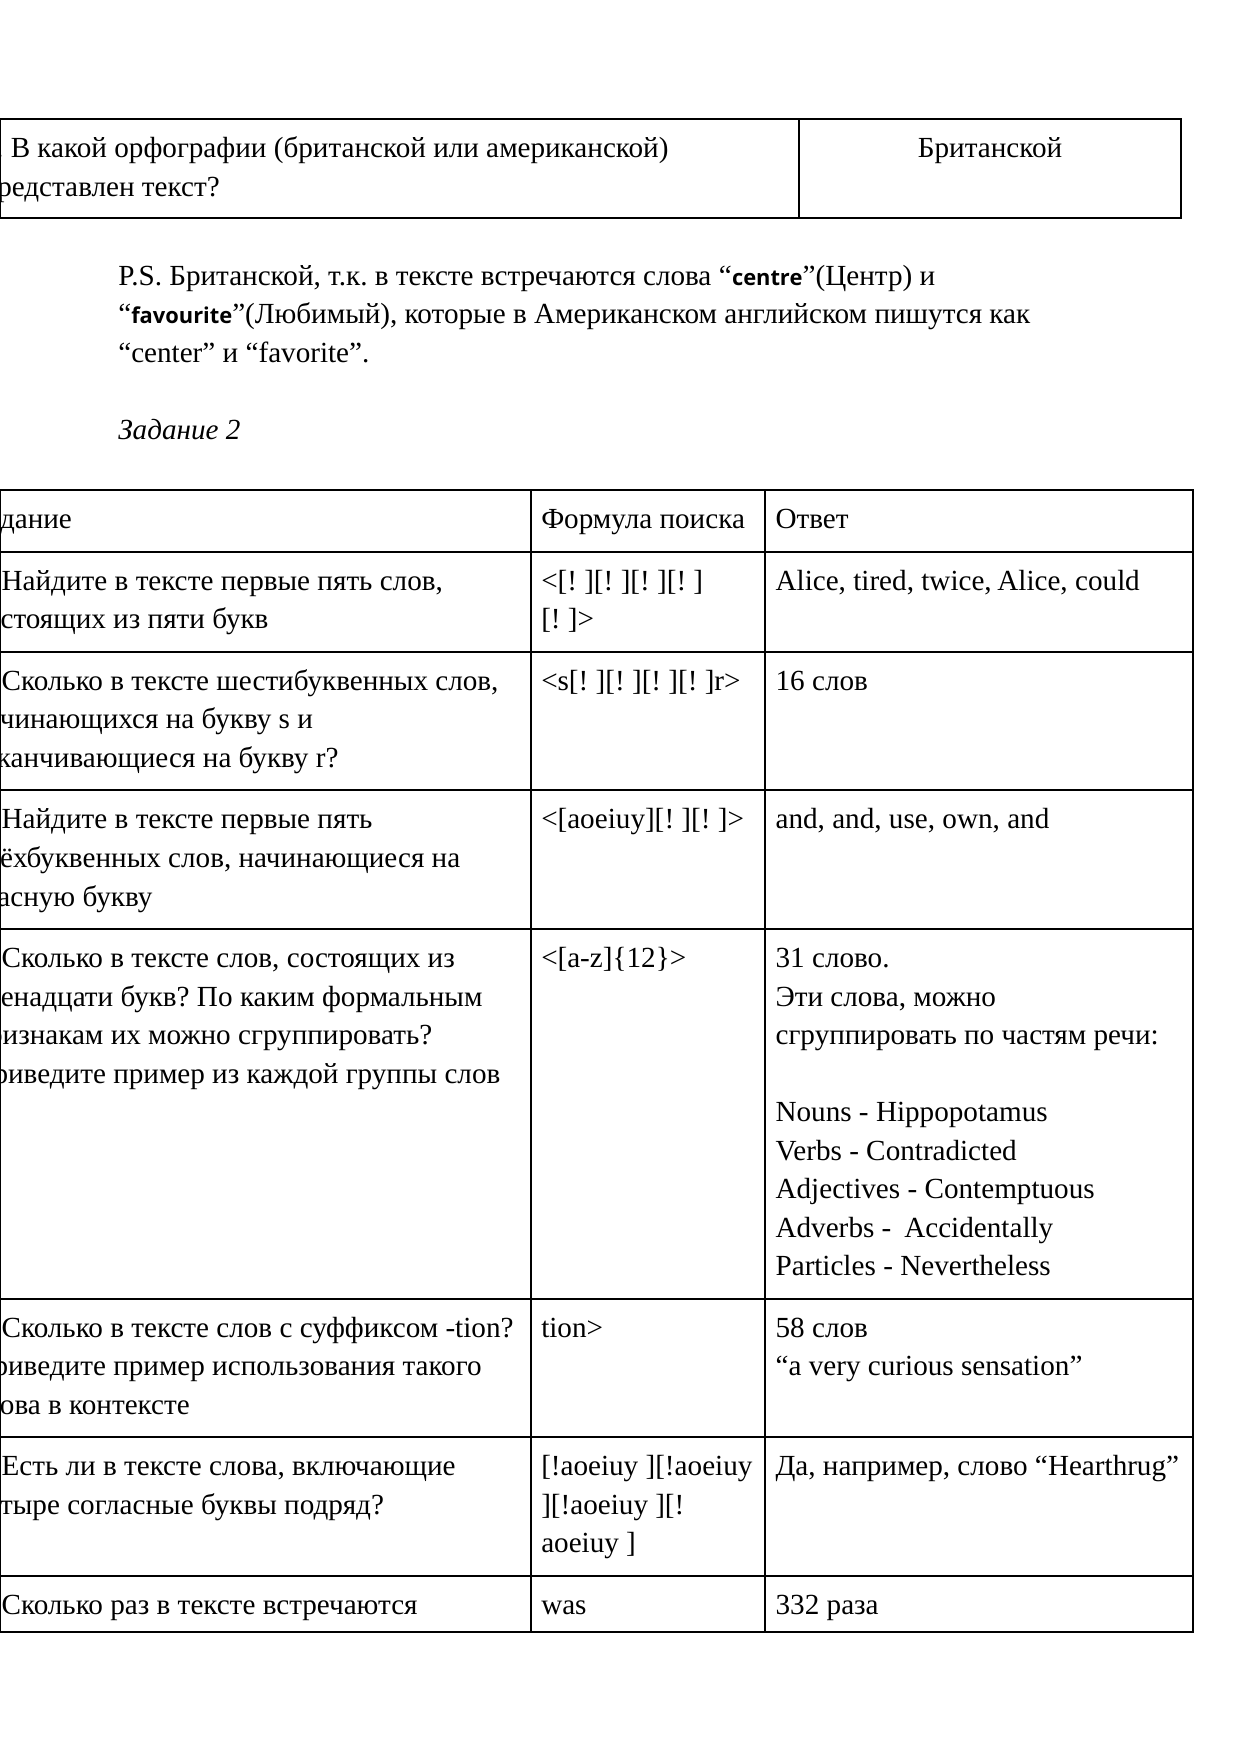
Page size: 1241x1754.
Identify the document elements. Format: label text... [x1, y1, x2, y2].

table_cell <[! ][! ][! ][! ][! ]> [532, 553, 764, 651]
table_cell 31 слово. Эти слова, можно сгруппировать по частям речи: Nouns - Hippopotamus Verbs - Contradicted Adjectives - Contemptuous Adverbs - Accidentally Particles - Nevertheless [766, 930, 1192, 1297]
table_cell 1. Найдите в тексте первые пять слов, состоящих из пяти букв [1, 553, 530, 651]
table_cell 2. Сколько в тексте шестибуквенных слов, начинающихся на букву s и заканчивающиеся на букву r? [1, 653, 530, 789]
table_cell 16 слов [766, 653, 1192, 789]
table_cell Британской [800, 120, 1180, 217]
table_cell [!aoeiuy ][!aoeiuy ][!aoeiuy ][!aoeiuy ] [532, 1438, 764, 1574]
table_cell Да, например, слово “Hearthrug” [766, 1438, 1192, 1574]
table_cell 6. Есть ли в тексте слова, включающие четыре согласные буквы подряд? [1, 1438, 530, 1574]
table_cell was [532, 1577, 764, 1631]
table_cell and, and, use, own, and [766, 791, 1192, 928]
table_header Формула поиска [532, 491, 764, 551]
table_cell Alice, tired, twice, Alice, could [766, 553, 1192, 651]
text P.S. Британской, т.к. в тексте встречаются слова “centre”(Центр) и “favourite”(Любимый), которые в Американском английском пишутся как “center” и “favorite”. [118, 258, 1122, 368]
table_cell 58 слов “a very curious sensation” [766, 1300, 1192, 1436]
table_cell 4. В какой орфографии (британской или американской) представлен текст? [1, 120, 798, 217]
table_cell 5. Сколько в тексте слов с суффиксом -tion? Приведите пример использования такого слова в контексте [1, 1300, 530, 1436]
table_header Задание [1, 491, 530, 551]
table_cell <s[! ][! ][! ][! ]r> [532, 653, 764, 789]
table_cell 7. Сколько раз в тексте встречаются пассивные конструкции единственного числа прошедшего времени? [1, 1577, 530, 1631]
table_header Ответ [766, 491, 1192, 551]
table_cell tion> [532, 1300, 764, 1436]
table_cell <[aoeiuy][! ][! ]> [532, 791, 764, 928]
table_cell 332 раза [766, 1577, 1192, 1631]
table_cell <[a-z]{12}> [532, 930, 764, 1297]
text Задание 2 [118, 412, 1122, 446]
table_cell 4. Сколько в тексте слов, состоящих из двенадцати букв? По каким формальным признакам их можно сгруппировать? Приведите пример из каждой группы слов [1, 930, 530, 1297]
table_cell 3. Найдите в тексте первые пять трёхбуквенных слов, начинающиеся на гласную букву [1, 791, 530, 928]
